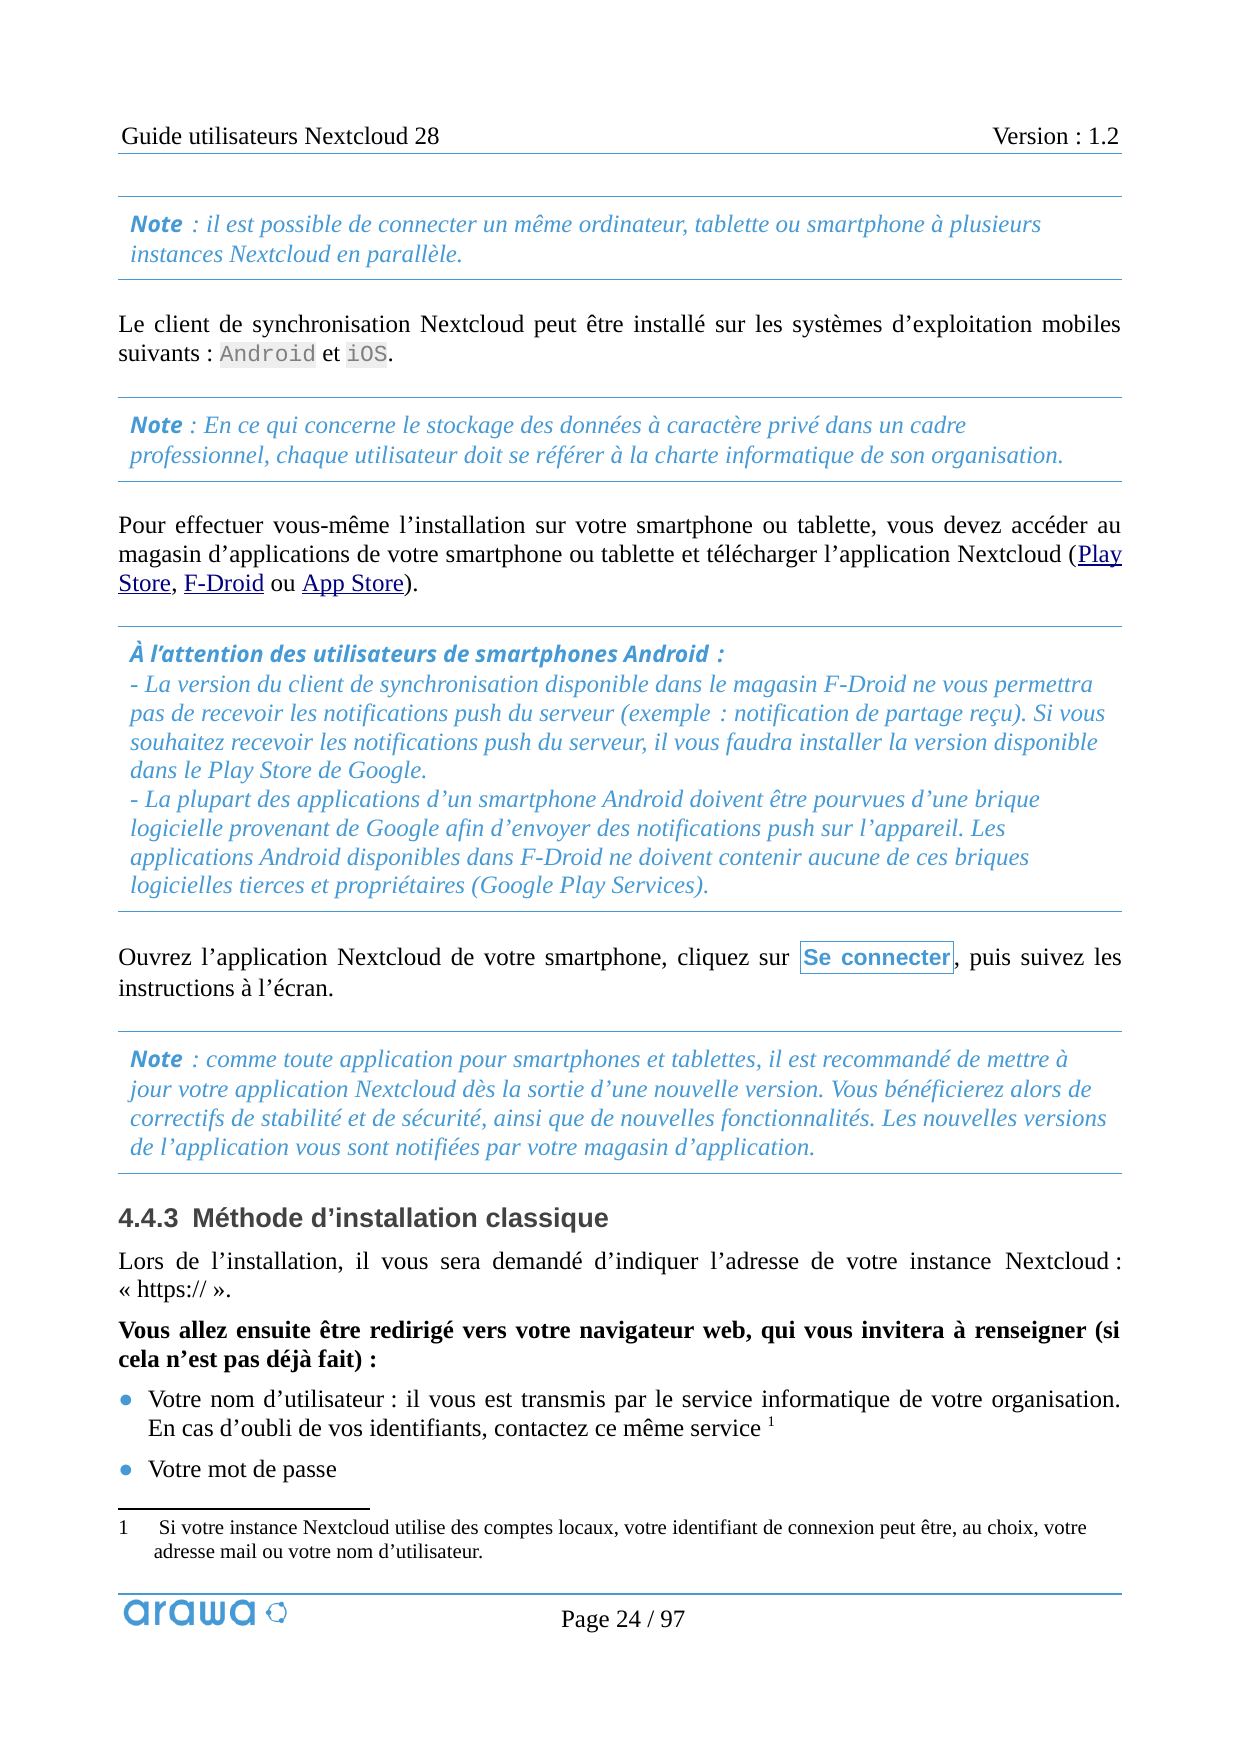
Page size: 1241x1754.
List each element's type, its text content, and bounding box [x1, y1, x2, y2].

list Votre mot de passe [118, 1454, 1122, 1482]
text Vous allez ensuite être redirigé vers votre navigateur web, qui vous invitera à renseigner (si cela n’est pas déjà fait) : [118, 1315, 1122, 1373]
text Ouvrez l’application Nextcloud de votre smartphone, cliquez sur Se connecter, puis suivez les instructions à l’écran. [118, 941, 1122, 1002]
text Note : En ce qui concerne le stockage des données à caractère privé dans un cadre professionnel, chaque utilisateur doit se référer à la charte informatique de son organisation. [118, 398, 1122, 481]
text Note : il est possible de connecter un même ordinateur, tablette ou smartphone à plusieurs instances Nextcloud en parallèle. [118, 197, 1122, 279]
text Lors de l’installation, il vous sera demandé d’indiquer l’adresse de votre instance Nextcloud : « https:// ». [118, 1246, 1122, 1303]
text Le client de synchronisation Nextcloud peut être installé sur les systèmes d’exploitation mobiles suivants : Android et iOS. [118, 309, 1122, 368]
picture [121, 1597, 290, 1628]
text À l’attention des utilisateurs de smartphones Android : - La version du client de synchronisation disponible dans le magasin F-Droid ne vous permettra pas de recevoir les notifications push du serveur (exemple : notification de partage reçu). Si vous souhaitez recevoir les notifications push du serveur, il vous faudra installer la version disponible dans le Play Store de Google. - La plupart des applications d’un smartphone Android doivent être pourvues d’une brique logicielle provenant de Google afin d’envoyer des notifications push sur l’appareil. Les applications Android disponibles dans F-Droid ne doivent contenir aucune de ces briques logicielles tierces et propriétaires (Google Play Services). [118, 627, 1122, 911]
text Pour effectuer vous-même l’installation sur votre smartphone ou tablette, vous devez accéder au magasin d’applications de votre smartphone ou tablette et télécharger l’application Nextcloud (Play Store, F-Droid ou App Store). [118, 511, 1122, 597]
list Votre nom d’utilisateur : il vous est transmis par le service informatique de votre organisation. En cas d’oubli de vos identifiants, contactez ce même service [118, 1384, 1122, 1442]
text Note : comme toute application pour smartphones et tablettes, il est recommandé de mettre à jour votre application Nextcloud dès la sortie d’une nouvelle version. Vous bénéficierez alors de correctifs de stabilité et de sécurité, ainsi que de nouvelles fonctionnalités. Les nouvelles versions de l’application vous sont notifiées par votre magasin d’application. [118, 1032, 1122, 1173]
subtitle Méthode d’installation classique [118, 1202, 1122, 1233]
list Si votre instance Nextcloud utilise des comptes locaux, votre identifiant de connexion peut être, au choix, votre adresse mail ou votre nom d’utilisateur. [118, 1515, 1122, 1563]
